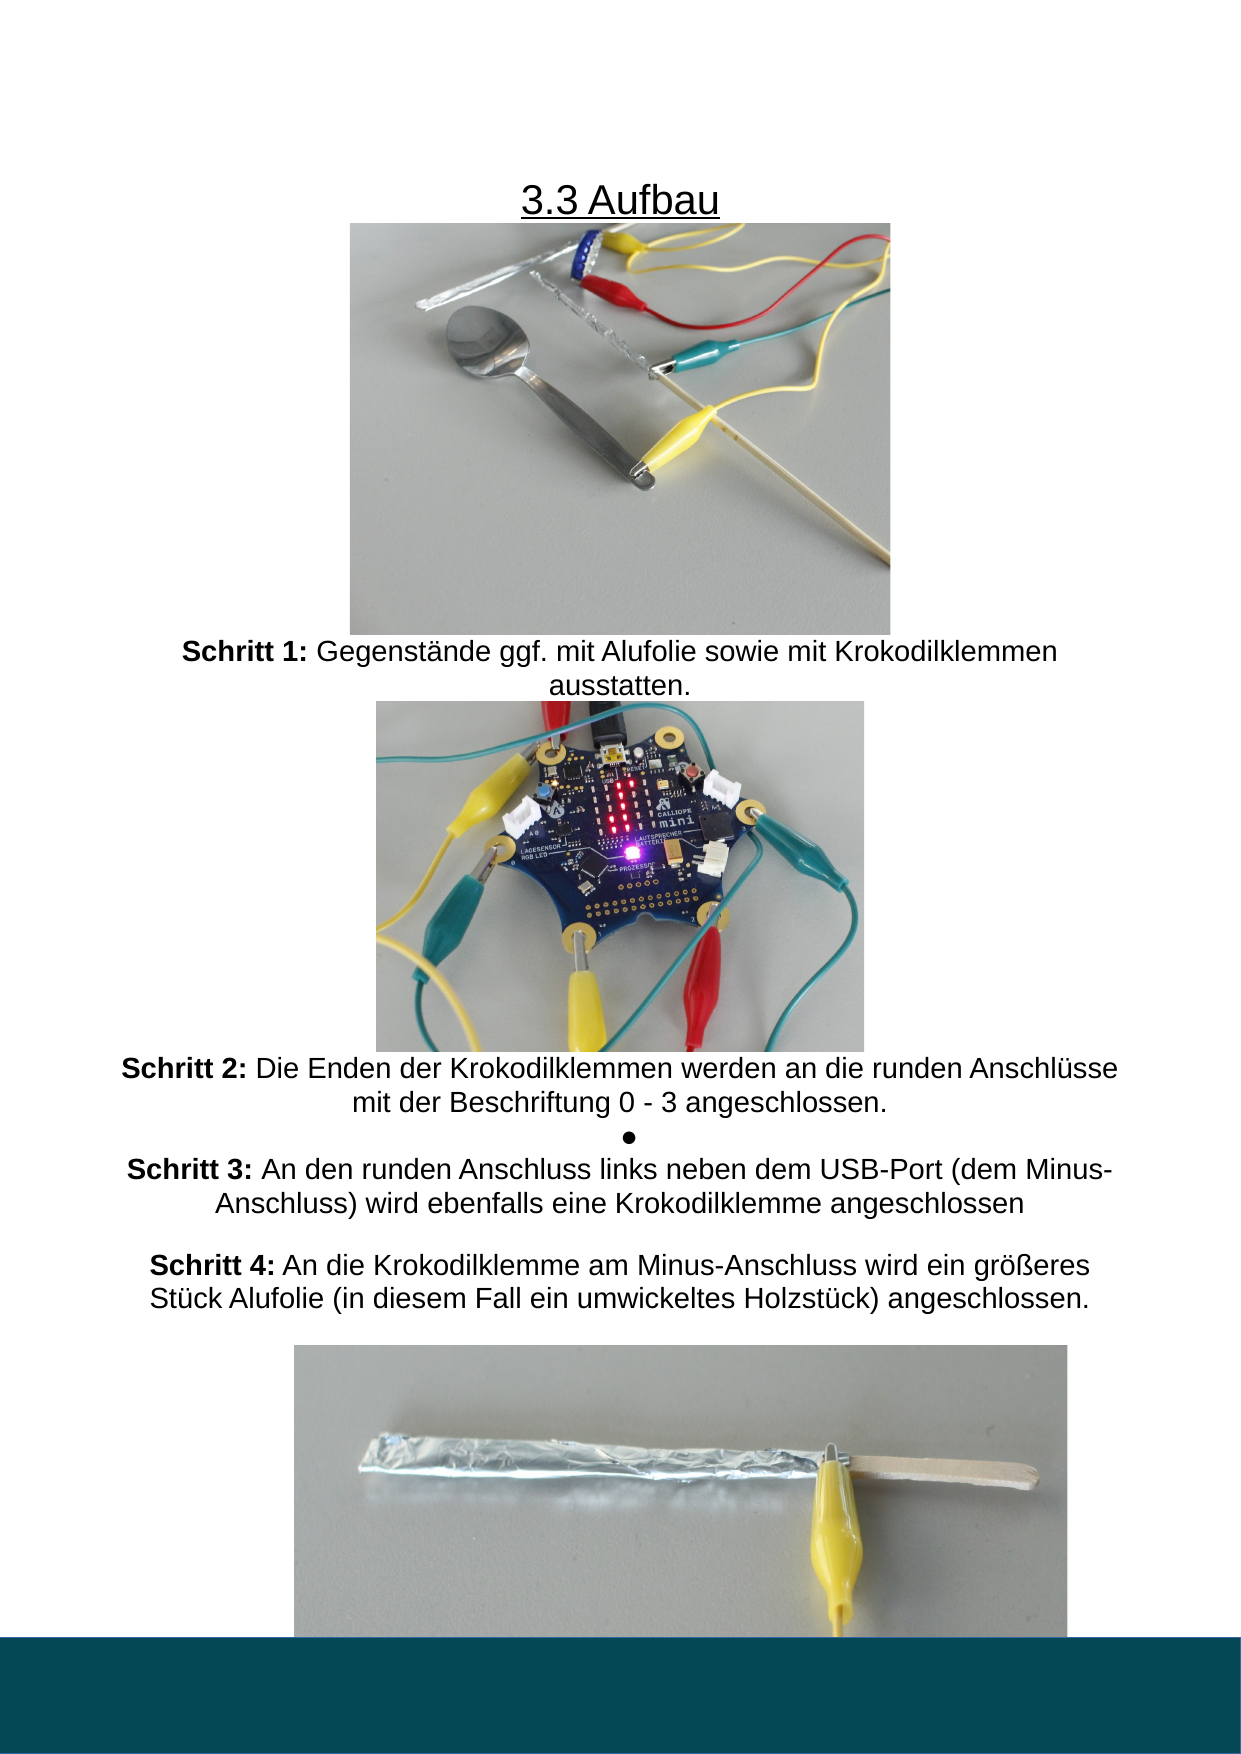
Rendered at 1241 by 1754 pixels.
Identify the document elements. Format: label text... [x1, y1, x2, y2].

text Schritt 3: An den runden Anschluss links neben dem USB-Port (dem Minus-Anschluss) wird ebenfalls eine Krokodilklemme angeschlossen [118, 1152, 1122, 1219]
text Schritt 4: An die Krokodilklemme am Minus-Anschluss wird ein größeres Stück Alufolie (in diesem Fall ein umwickeltes Holzstück) angeschlossen. [118, 1248, 1122, 1315]
text 3.3 Aufbau [118, 176, 1122, 223]
picture [376, 701, 619, 1052]
text Schritt 1: Gegenstände ggf. mit Alufolie sowie mit Krokodilklemmen ausstatten. [118, 634, 1122, 702]
text Schritt 2: Die Enden der Krokodilklemmen werden an die runden Anschlüsse mit der Beschriftung 0 - 3 angeschlossen. [118, 1052, 1122, 1119]
picture [361, 1345, 1068, 1616]
